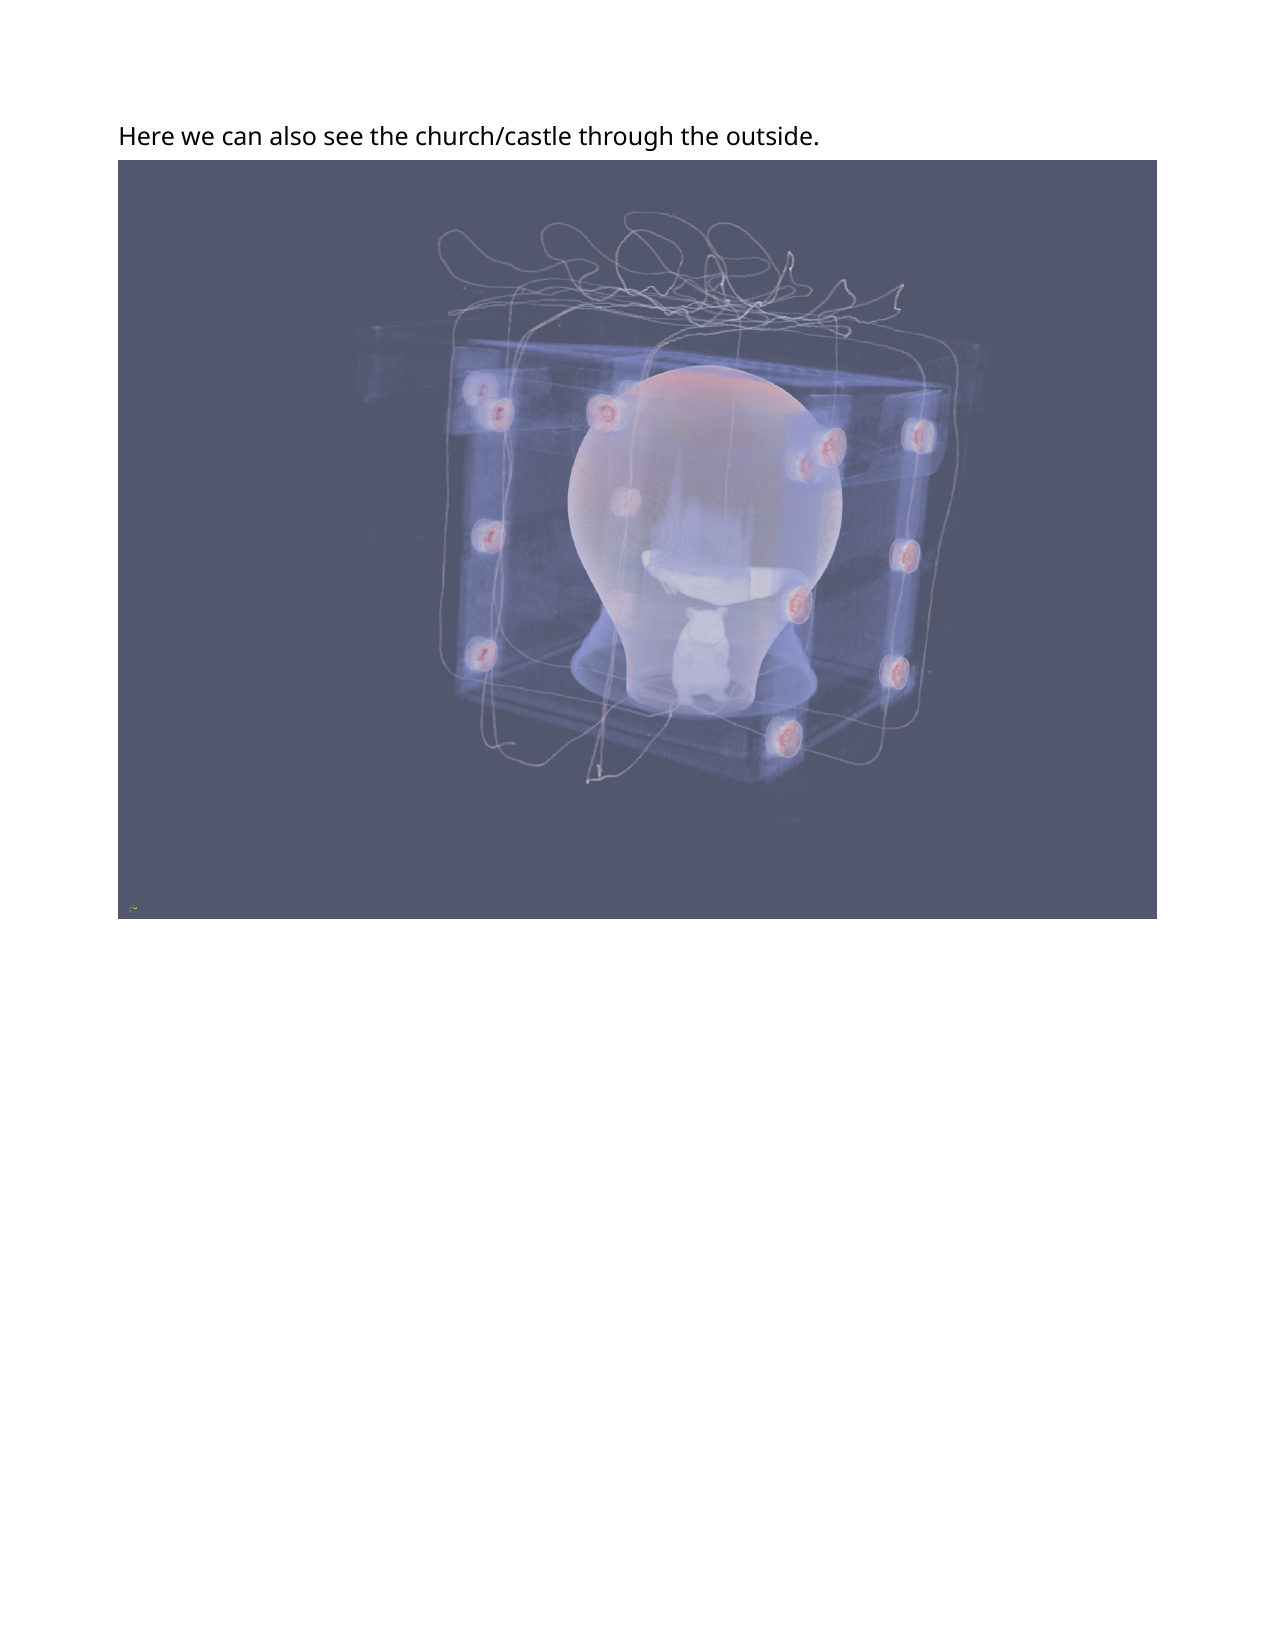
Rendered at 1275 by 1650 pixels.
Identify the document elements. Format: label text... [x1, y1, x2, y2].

picture [118, 160, 1157, 919]
text Here we can also see the church/castle through the outside. [118, 118, 1157, 152]
